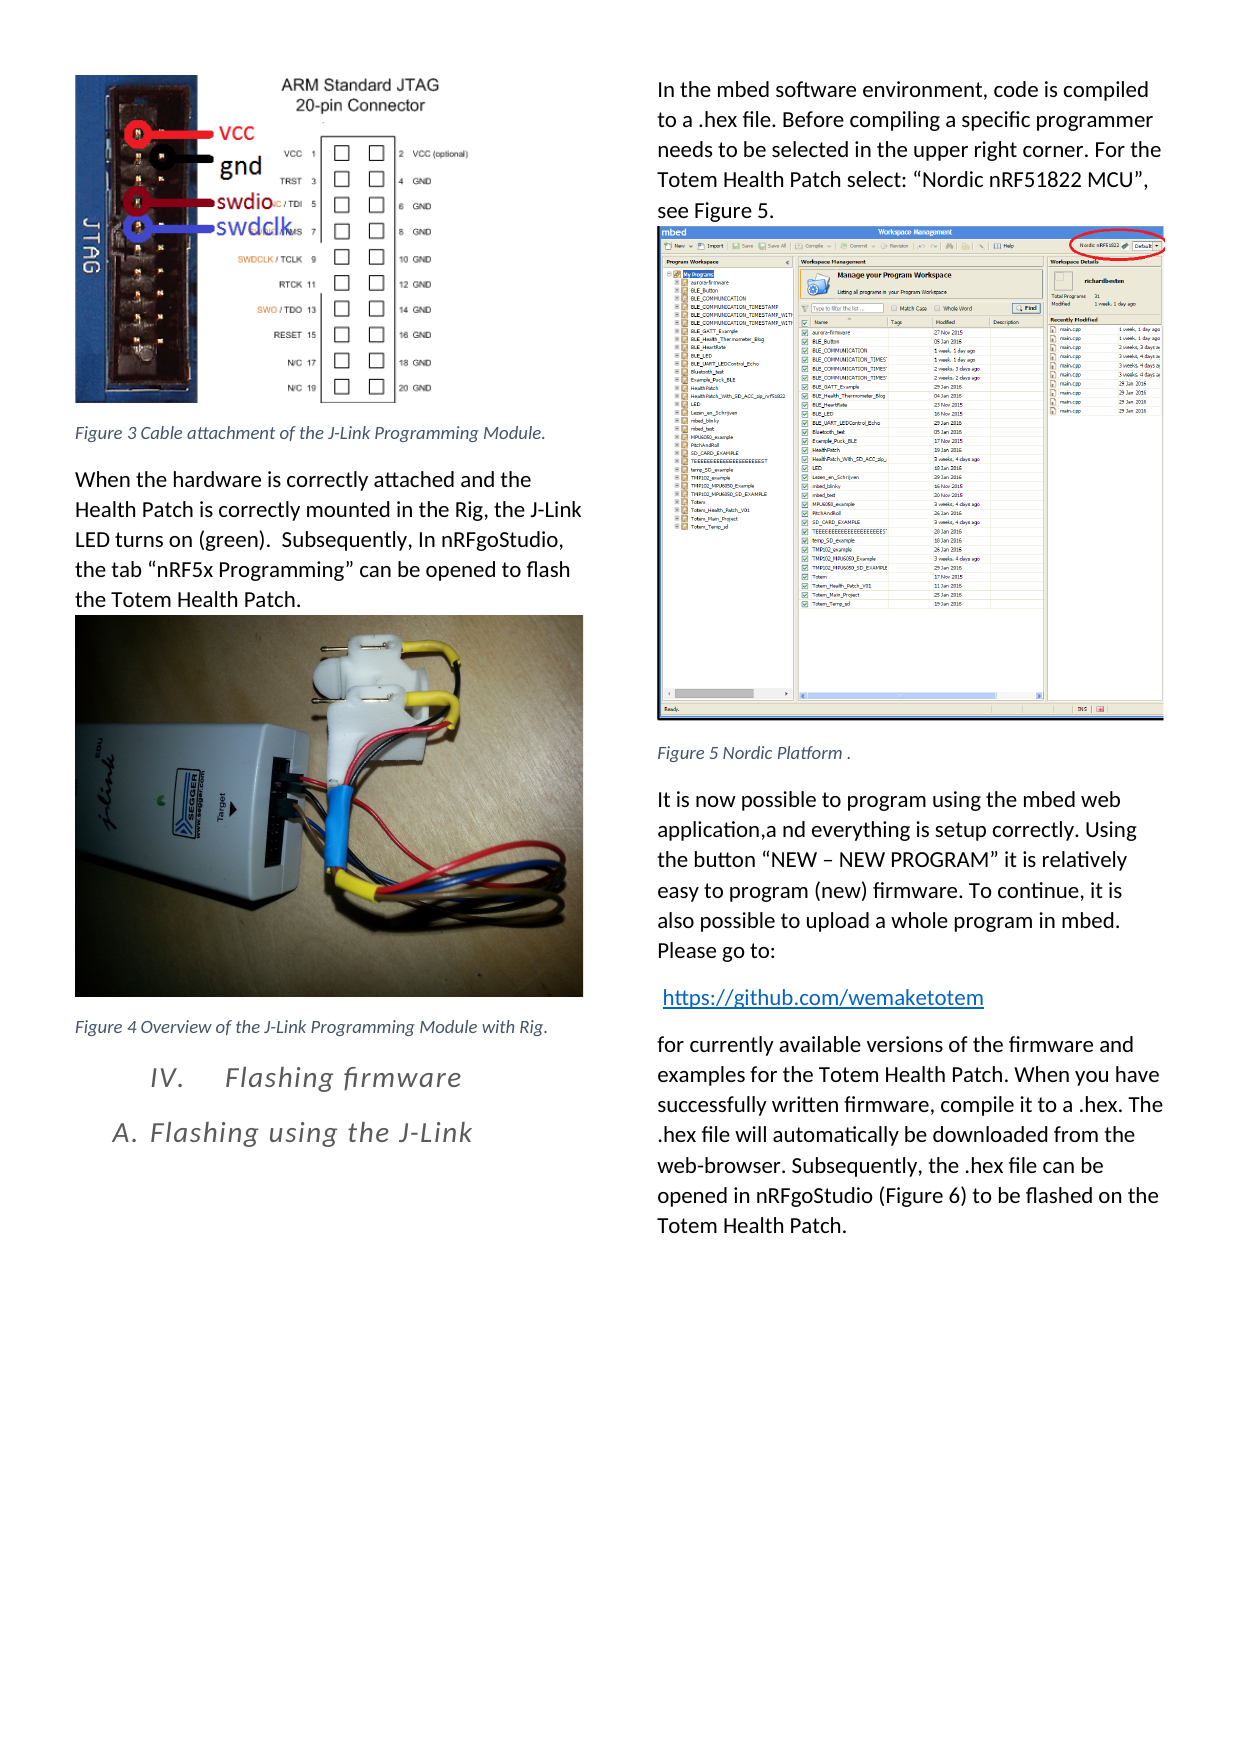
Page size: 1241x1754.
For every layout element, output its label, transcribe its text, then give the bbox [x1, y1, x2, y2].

subtitle Flashing firmware [150, 1059, 583, 1095]
subtitle Flashing using the J-Link [112, 1114, 583, 1150]
text Figure 4 Overview of the J-Link Programming Module with Rig. [75, 1016, 583, 1038]
text It is now possible to program using the mbed web application,a nd everything is setup correctly. Using the button “NEW – NEW PROGRAM” it is relatively easy to program (new) firmware. To continue, it is also possible to upload a whole program in mbed. Please go to: [657, 785, 1165, 964]
text In the mbed software environment, code is compiled to a .hex file. Before compiling a specific programmer needs to be selected in the upper right corner. For the Totem Health Patch select: “Nordic nRF51822 MCU”, see Figure 5. [657, 75, 1165, 226]
text https://github.com/wemaketotem [657, 983, 1165, 1011]
text Figure 5 Nordic Platform . [657, 741, 1165, 764]
text for currently available versions of the firmware and examples for the Totem Health Patch. When you have successfully written firmware, compile it to a .hex. The .hex file will automatically be downloaded from the web-browser. Subsequently, the .hex file can be opened in nRFgoStudio (Figure 6) to be flashed on the Totem Health Patch. [657, 1030, 1165, 1239]
text Figure 3 Cable attachment of the J-Link Programming Module. [75, 421, 583, 444]
text When the hardware is correctly attached and the Health Patch is correctly mounted in the Rig, the J-Link LED turns on (green). Subsequently, In nRFgoStudio, the tab “nRF5x Programming” can be opened to flash the Totem Health Patch. [75, 465, 583, 615]
